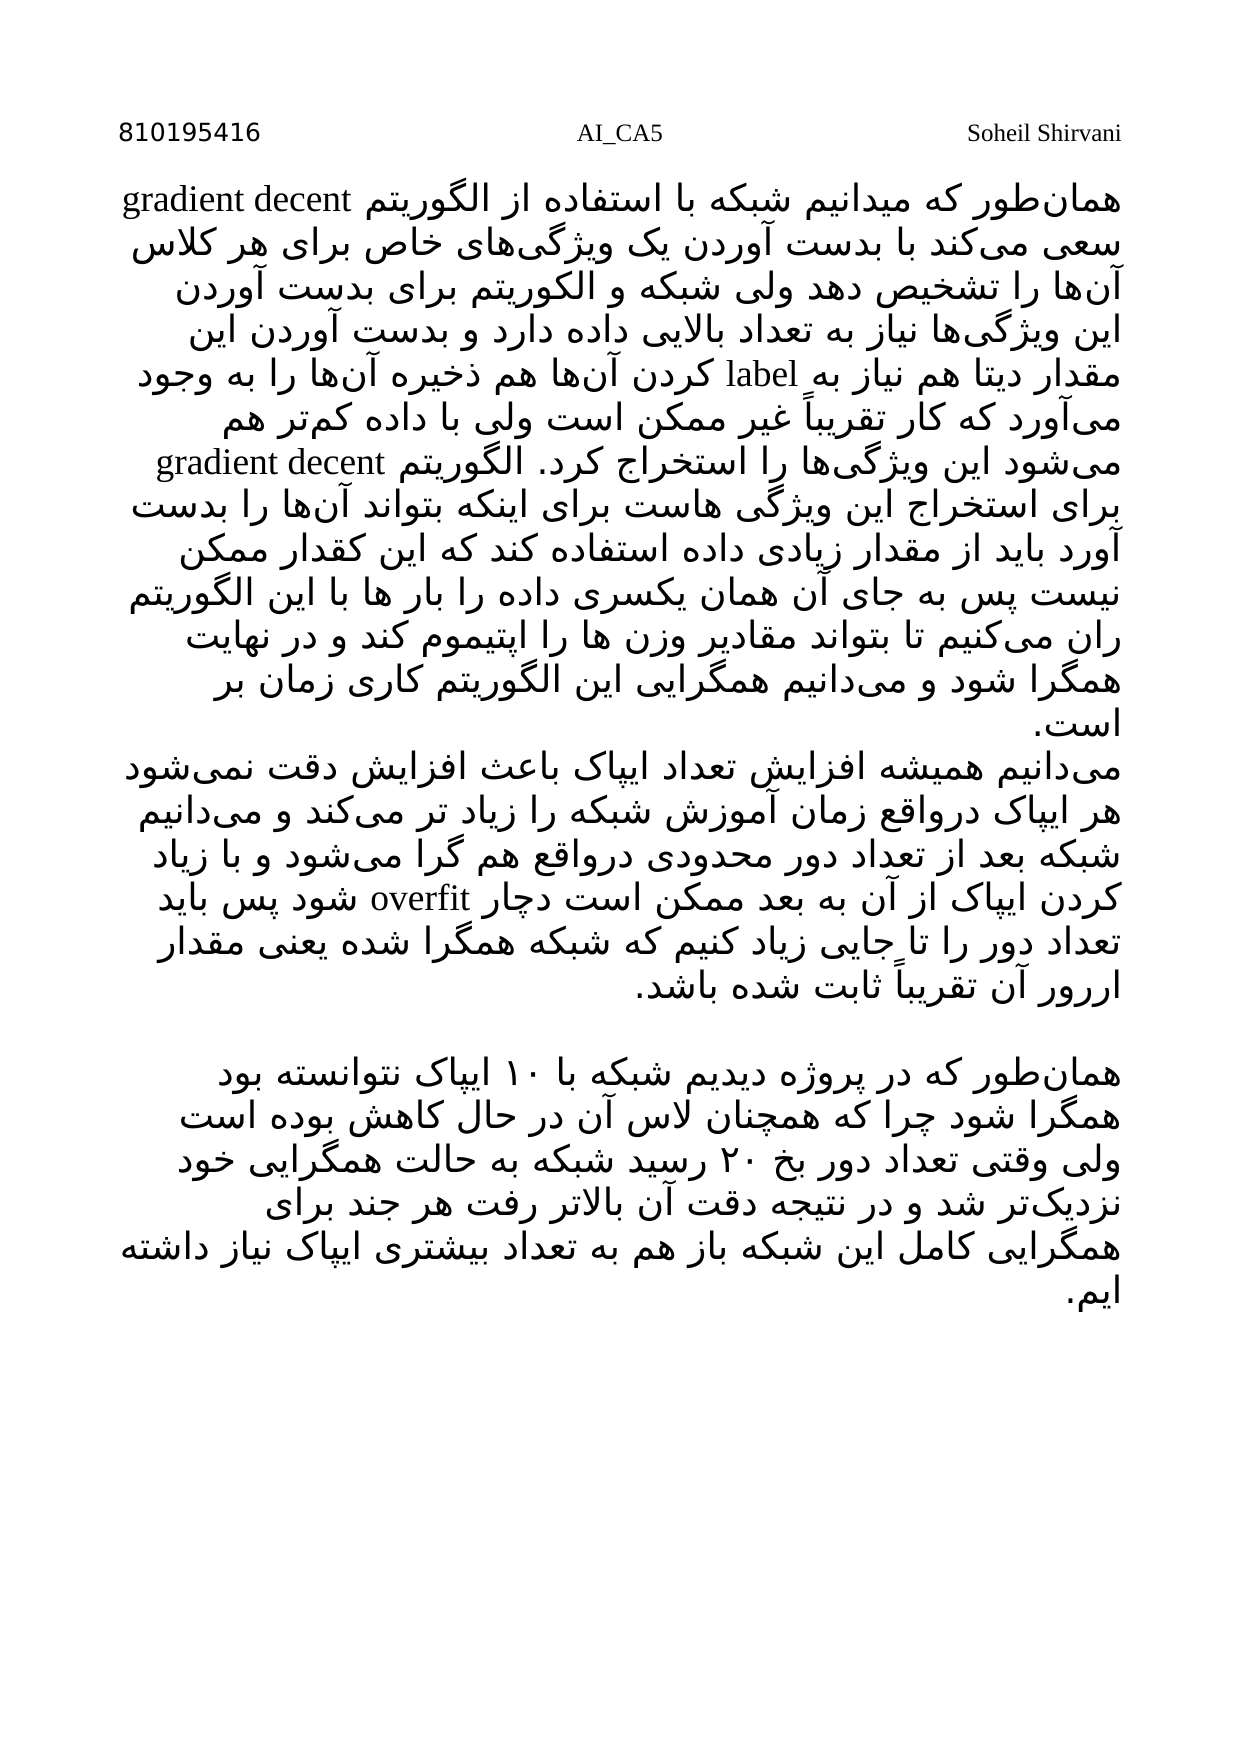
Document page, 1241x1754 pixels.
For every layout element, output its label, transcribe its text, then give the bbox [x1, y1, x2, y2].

text همان‌طور که در پروژه دیدیم شبکه با ۱۰ ایپاک نتوانسته بود همگرا شود چرا که همچنان لاس آن در حال کاهش بوده است ولی وقتی تعداد دور بخ ۲۰ رسید شبکه به حالت همگرایی خود نزدیک‌تر شد و در نتیجه دقت آن بالاتر رفت هر جند برای همگرایی کامل این شبکه باز هم به تعداد بیشتری ایپاک نیاز داشته ایم. [118, 1050, 1122, 1312]
text همان‌طور که میدانیم شبکه با استفاده از الگوریتم gradient decent سعی می‌کند با بدست آوردن یک ویژگی‌های خاص برای هر کلاس آن‌ها را تشخیص دهد ولی شبکه و الکوریتم برای بدست آوردن این ویژگی‌ها نیاز به تعداد بالایی داده دارد و بدست آوردن این مقدار دیتا هم نیاز به label کردن آن‌ها هم ذخیره آن‌ها را به وجود می‌آورد که کار تقریباً غیر ممکن است ولی با داده کم‌تر هم می‌شود این ویژگی‌ها را استخراج کرد. الگوریتم gradient decent برای استخراج این ویژگی هاست برای اینکه بتواند آن‌ها را بدست آورد باید از مقدار زیادی داده استفاده کند که این کقدار ممکن نیست پس به جای آن همان یکسری داده را بار ها با این الگوریتم ران می‌کنیم تا بتواند مقادیر وزن ها را اپتیموم کند و در نهایت همگرا شود و می‌دانیم همگرایی این الگوریتم کاری زمان بر است. [118, 177, 1122, 745]
text می‌دانیم همیشه افزایش تعداد ایپاک باعث افزایش دقت نمی‌شود هر ایپاک در‌واقع زمان آموزش شبکه را زیاد تر می‌کند و می‌دانیم شبکه بعد از تعداد دور محدودی در‌واقع هم گرا می‌شود و با زیاد کردن ایپاک از آن به بعد ممکن است دچار overfit شود پس باید تعداد دور را تا جایی زیاد کنیم که شبکه همگرا شده یعنی مقدار اررور آن تقریباً ثابت شده باشد. [118, 745, 1122, 1007]
